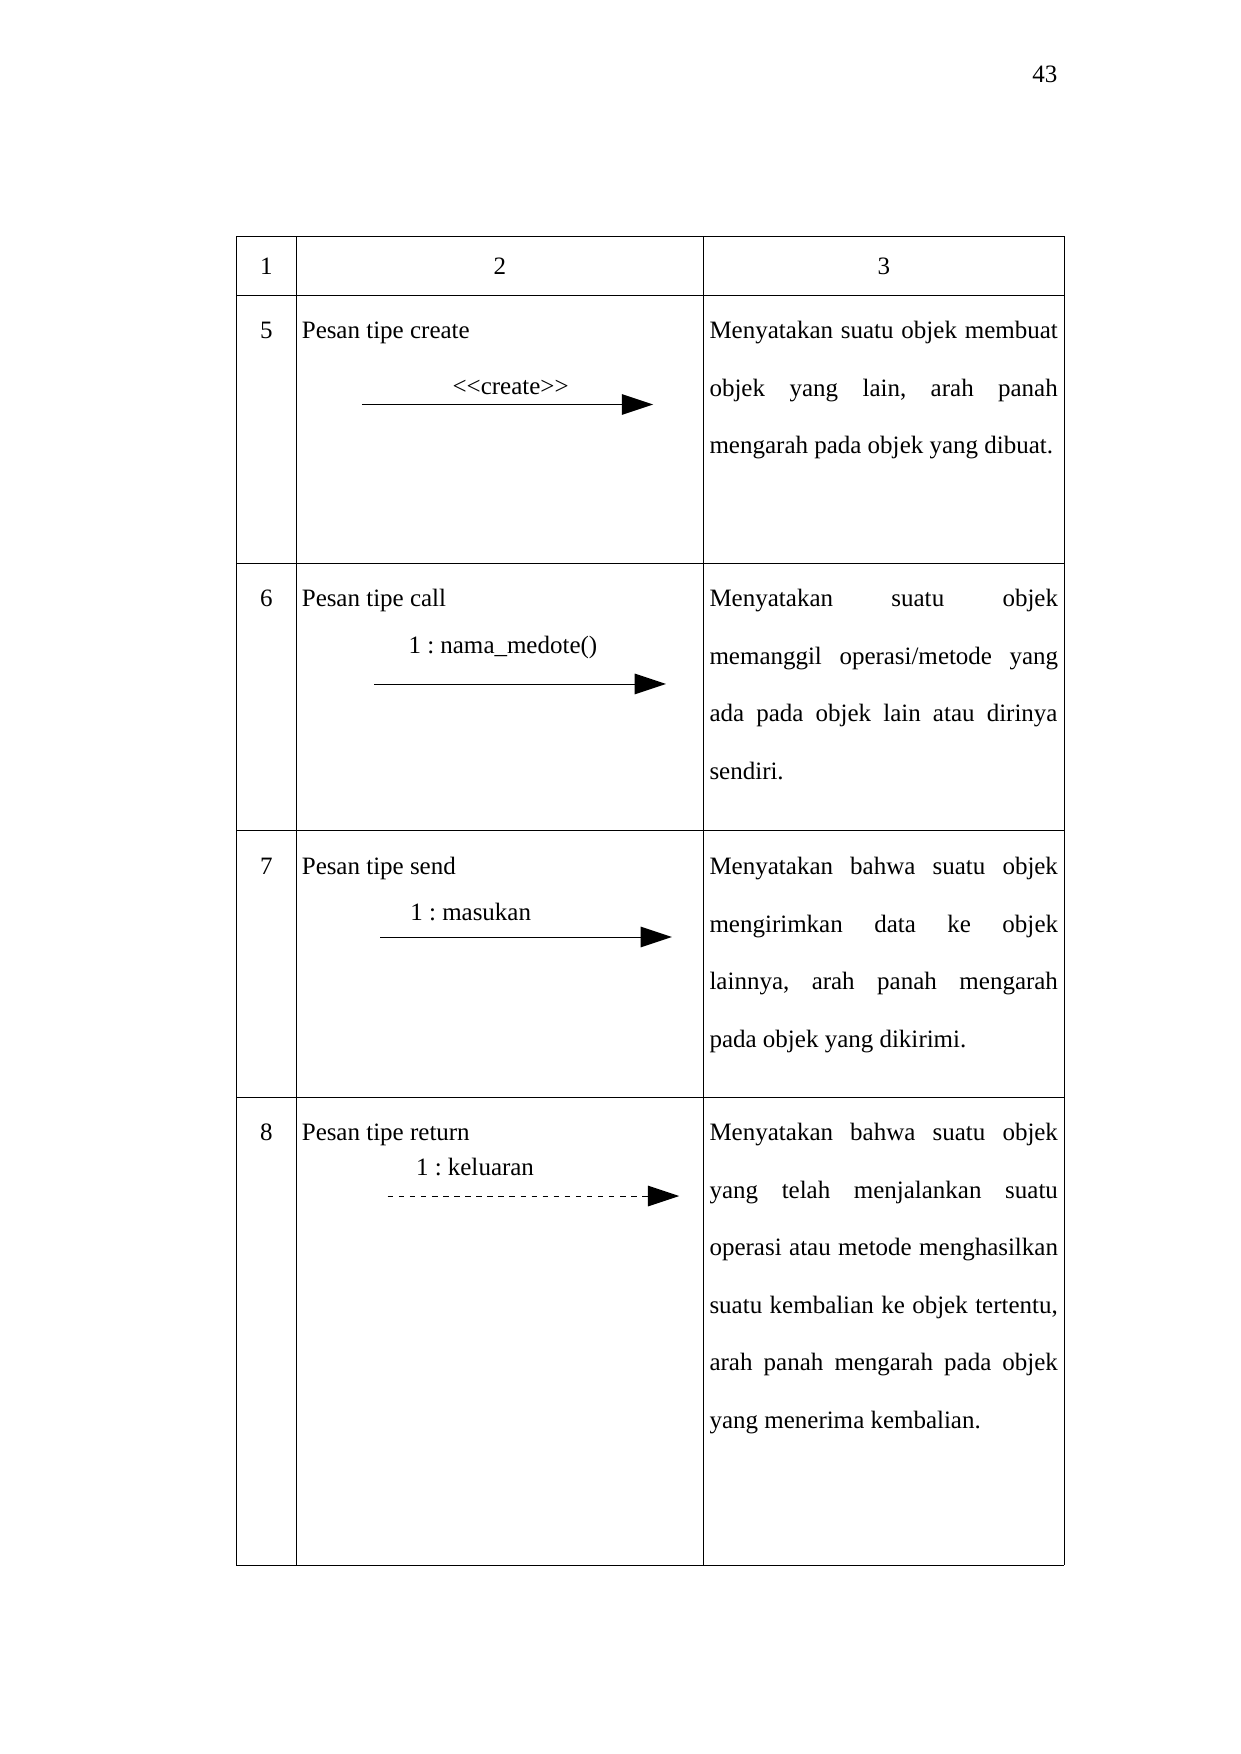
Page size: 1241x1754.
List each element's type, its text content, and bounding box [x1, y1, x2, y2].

table_cell 1 [237, 237, 296, 295]
table_cell 7 [237, 831, 296, 1097]
table_cell 6 [237, 564, 296, 830]
table_cell Menyatakan suatu objek memanggil operasi/metode yang ada pada objek lain atau dirinya sendiri. [704, 564, 1064, 830]
table_cell Menyatakan bahwa suatu objek yang telah menjalankan suatu operasi atau metode menghasilkan suatu kembalian ke objek tertentu, arah panah mengarah pada objek yang menerima kembalian. [704, 1098, 1064, 1565]
table_cell 8 [237, 1098, 296, 1565]
table_cell Pesan tipe call [297, 564, 703, 830]
table_cell 3 [704, 237, 1064, 295]
table_cell Menyatakan bahwa suatu objek mengirimkan data ke objek lainnya, arah panah mengarah pada objek yang dikirimi. [704, 831, 1064, 1097]
table_cell Pesan tipe return [297, 1098, 703, 1565]
table_cell 2 [297, 237, 703, 295]
table_cell Pesan tipe create [297, 296, 703, 562]
table_cell Pesan tipe send [297, 831, 703, 1097]
table_cell Menyatakan suatu objek membuat objek yang lain, arah panah mengarah pada objek yang dibuat. [704, 296, 1064, 562]
table_cell 5 [237, 296, 296, 562]
